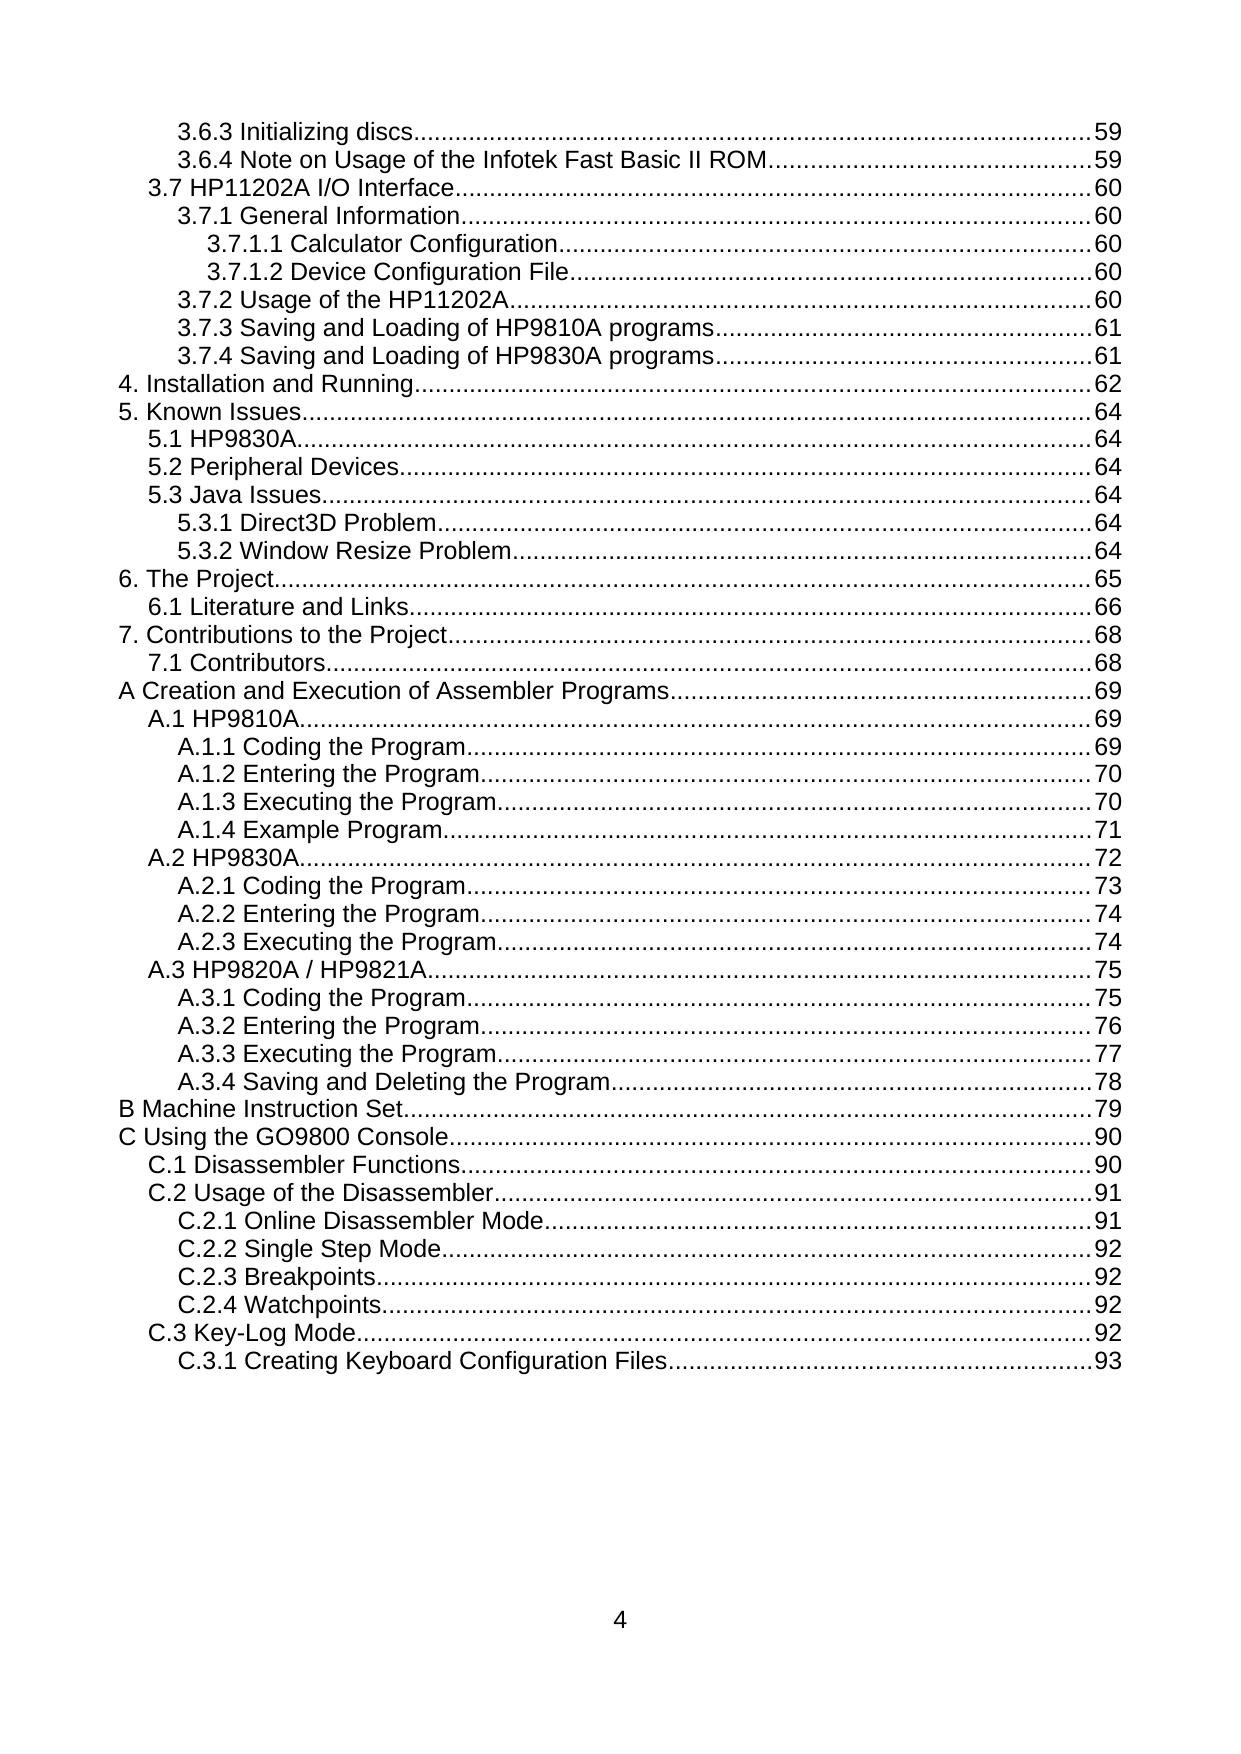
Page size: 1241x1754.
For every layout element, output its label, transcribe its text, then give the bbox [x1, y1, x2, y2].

text A.2.1 Coding the Program 73 [177, 872, 1122, 900]
text A Creation and Execution of Assembler Programs 69 [118, 676, 1122, 704]
text A.3.3 Executing the Program 77 [177, 1039, 1122, 1067]
text 3.6.4 Note on Usage of the Infotek Fast Basic II ROM 59 [177, 146, 1122, 174]
text B Machine Instruction Set 79 [118, 1095, 1122, 1123]
text C.1 Disassembler Functions 90 [148, 1151, 1122, 1179]
text 4. Installation and Running 62 [118, 369, 1122, 397]
text C.2.1 Online Disassembler Mode 91 [177, 1207, 1122, 1235]
text C.3 Key-Log Mode 92 [148, 1318, 1122, 1346]
text A.3 HP9820A / HP9821A 75 [148, 956, 1122, 983]
text 5.3.1 Direct3D Problem 64 [177, 509, 1122, 537]
text 3.7.1.2 Device Configuration File 60 [207, 258, 1122, 286]
text 3.7.4 Saving and Loading of HP9830A programs 61 [177, 341, 1122, 369]
text A.1 HP9810A 69 [148, 704, 1122, 732]
text A.3.1 Coding the Program 75 [177, 983, 1122, 1011]
text A.2.2 Entering the Program 74 [177, 900, 1122, 928]
text 3.6.3 Initializing discs 59 [177, 118, 1122, 146]
text A.1.2 Entering the Program 70 [177, 760, 1122, 788]
text A.1.1 Coding the Program 69 [177, 732, 1122, 760]
text 3.7 HP11202A I/O Interface 60 [148, 174, 1122, 202]
text C.2.4 Watchpoints 92 [177, 1291, 1122, 1318]
text A.1.4 Example Program 71 [177, 816, 1122, 844]
text 7. Contributions to the Project 68 [118, 621, 1122, 648]
text 5.1 HP9830A 64 [148, 425, 1122, 453]
text C.2 Usage of the Disassembler 91 [148, 1179, 1122, 1207]
text 5. Known Issues 64 [118, 397, 1122, 425]
text 3.7.2 Usage of the HP11202A 60 [177, 286, 1122, 313]
text A.2.3 Executing the Program 74 [177, 928, 1122, 956]
text C.3.1 Creating Keyboard Configuration Files 93 [177, 1346, 1122, 1374]
text 7.1 Contributors 68 [148, 648, 1122, 676]
text A.1.3 Executing the Program 70 [177, 788, 1122, 816]
text A.2 HP9830A 72 [148, 844, 1122, 872]
text 5.3 Java Issues 64 [148, 481, 1122, 509]
text 6.1 Literature and Links 66 [148, 593, 1122, 621]
text C.2.2 Single Step Mode 92 [177, 1235, 1122, 1263]
text C.2.3 Breakpoints 92 [177, 1263, 1122, 1291]
text 3.7.3 Saving and Loading of HP9810A programs 61 [177, 313, 1122, 341]
text 5.2 Peripheral Devices 64 [148, 453, 1122, 481]
text 3.7.1 General Information 60 [177, 202, 1122, 230]
text A.3.2 Entering the Program 76 [177, 1011, 1122, 1039]
text C Using the GO9800 Console 90 [118, 1123, 1122, 1151]
text 5.3.2 Window Resize Problem 64 [177, 537, 1122, 565]
text 3.7.1.1 Calculator Configuration 60 [207, 230, 1122, 258]
text 6. The Project 65 [118, 565, 1122, 593]
text A.3.4 Saving and Deleting the Program 78 [177, 1067, 1122, 1095]
